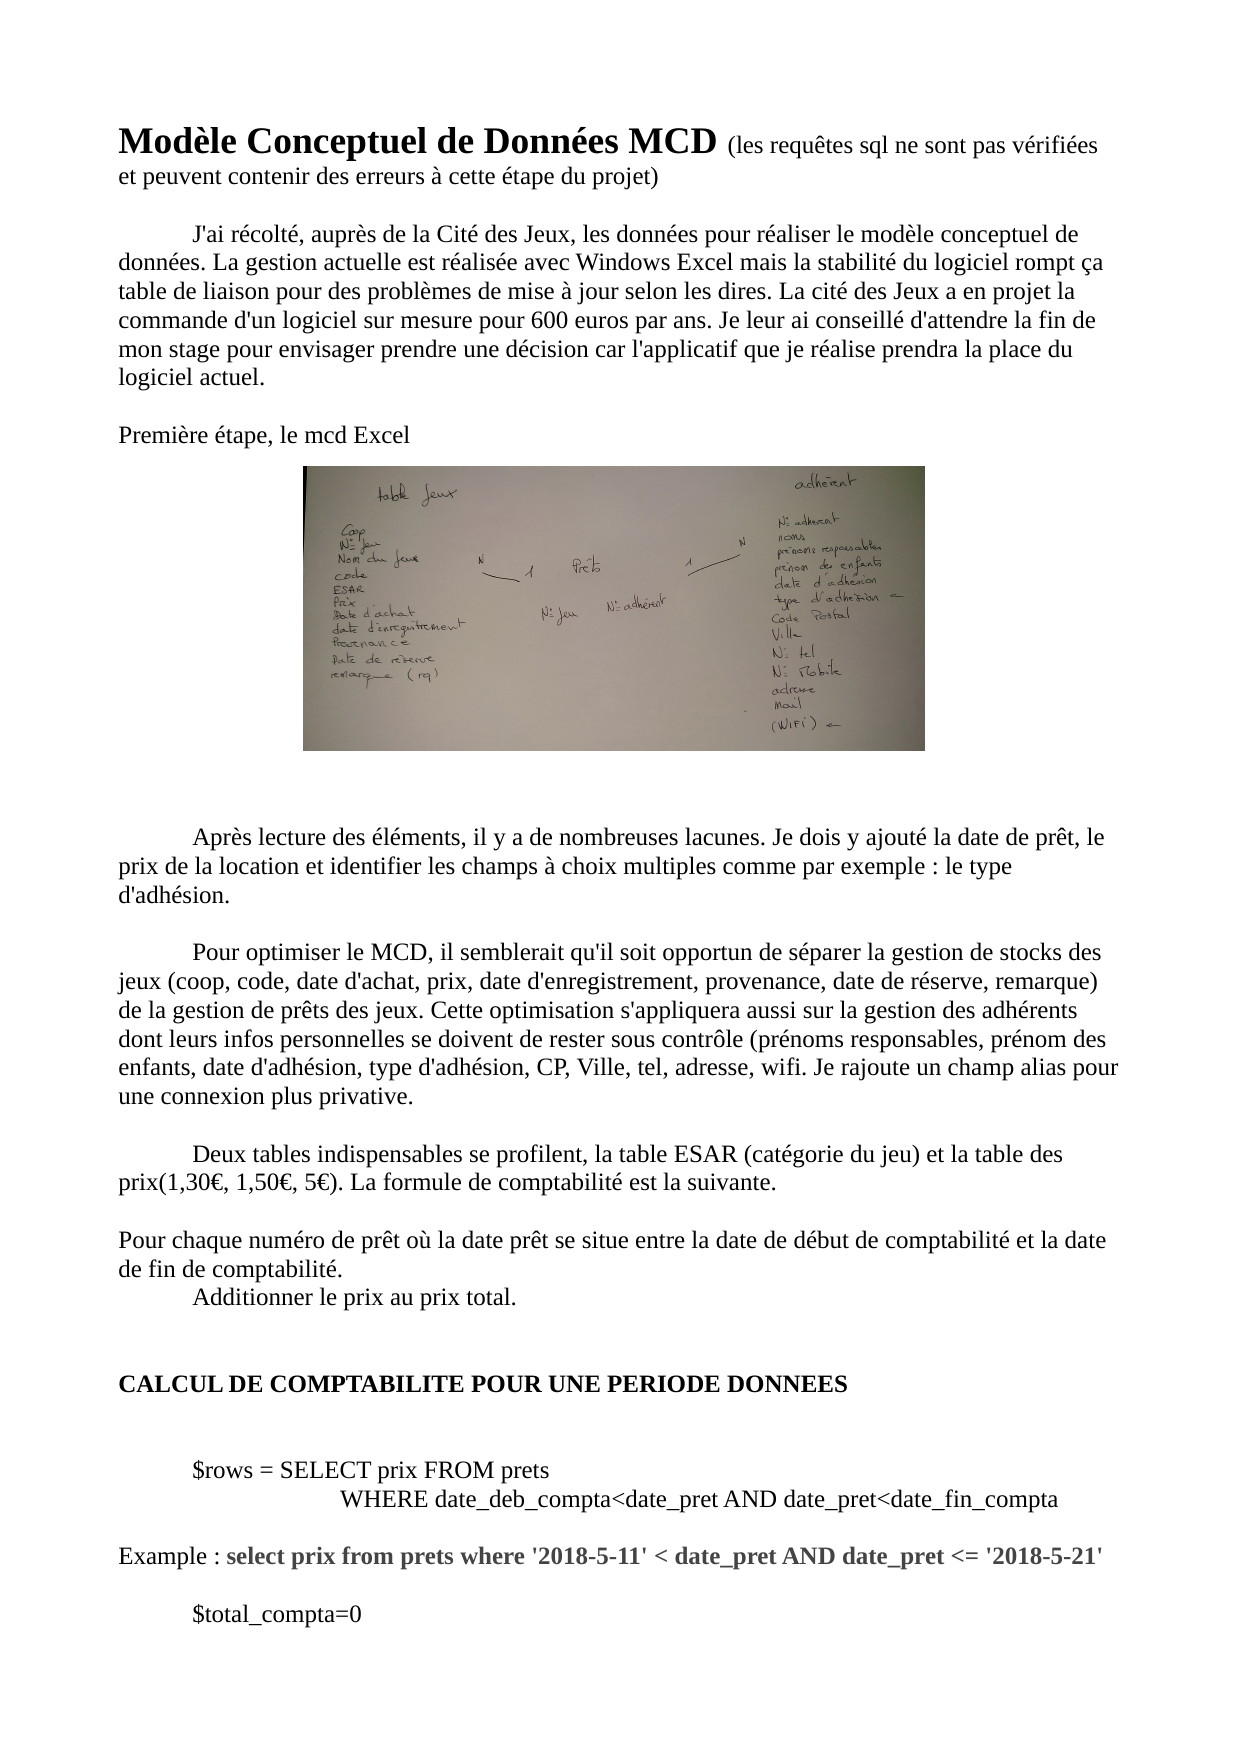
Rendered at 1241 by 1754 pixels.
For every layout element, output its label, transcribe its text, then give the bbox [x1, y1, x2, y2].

text $total_compta=0 [118, 1599, 1122, 1627]
text Example : select prix from prets where '2018-5-11' < date_pret AND date_pret <= '2018-5-21' [118, 1541, 1122, 1570]
text Première étape, le mcd Excel [118, 420, 1122, 449]
text Après lecture des éléments, il y a de nombreuses lacunes. Je dois y ajouté la date de prêt, le prix de la location et identifier les champs à choix multiples comme par exemple : le type d'adhésion. [118, 822, 1122, 909]
text Deux tables indispensables se profilent, la table ESAR (catégorie du jeu) et la table des prix(1,30€, 1,50€, 5€). La formule de comptabilité est la suivante. [118, 1139, 1122, 1196]
picture [303, 466, 925, 620]
text WHERE date_deb_compta<date_pret AND date_pret<date_fin_compta [118, 1484, 1122, 1512]
text $rows = SELECT prix FROM prets [118, 1455, 1122, 1484]
text J'ai récolté, auprès de la Cité des Jeux, les données pour réaliser le modèle conceptuel de données. La gestion actuelle est réalisée avec Windows Excel mais la stabilité du logiciel rompt ça table de liaison pour des problèmes de mise à jour selon les dires. La cité des Jeux a en projet la commande d'un logiciel sur mesure pour 600 euros par ans. Je leur ai conseillé d'attendre la fin de mon stage pour envisager prendre une décision car l'applicatif que je réalise prendra la place du logiciel actuel. [118, 219, 1122, 391]
text CALCUL DE COMPTABILITE POUR UNE PERIODE DONNEES [118, 1369, 1122, 1397]
text Pour optimiser le MCD, il semblerait qu'il soit opportun de séparer la gestion de stocks des jeux (coop, code, date d'achat, prix, date d'enregistrement, provenance, date de réserve, remarque) de la gestion de prêts des jeux. Cette optimisation s'appliquera aussi sur la gestion des adhérents dont leurs infos personnelles se doivent de rester sous contrôle (prénoms responsables, prénom des enfants, date d'adhésion, type d'adhésion, CP, Ville, tel, adresse, wifi. Je rajoute un champ alias pour une connexion plus privative. [118, 937, 1122, 1110]
text Modèle Conceptuel de Données MCD (les requêtes sql ne sont pas vérifiées et peuvent contenir des erreurs à cette étape du projet) [118, 118, 1122, 190]
text Pour chaque numéro de prêt où la date prêt se situe entre la date de début de comptabilité et la date de fin de comptabilité. [118, 1225, 1122, 1282]
text Additionner le prix au prix total. [118, 1282, 1122, 1311]
